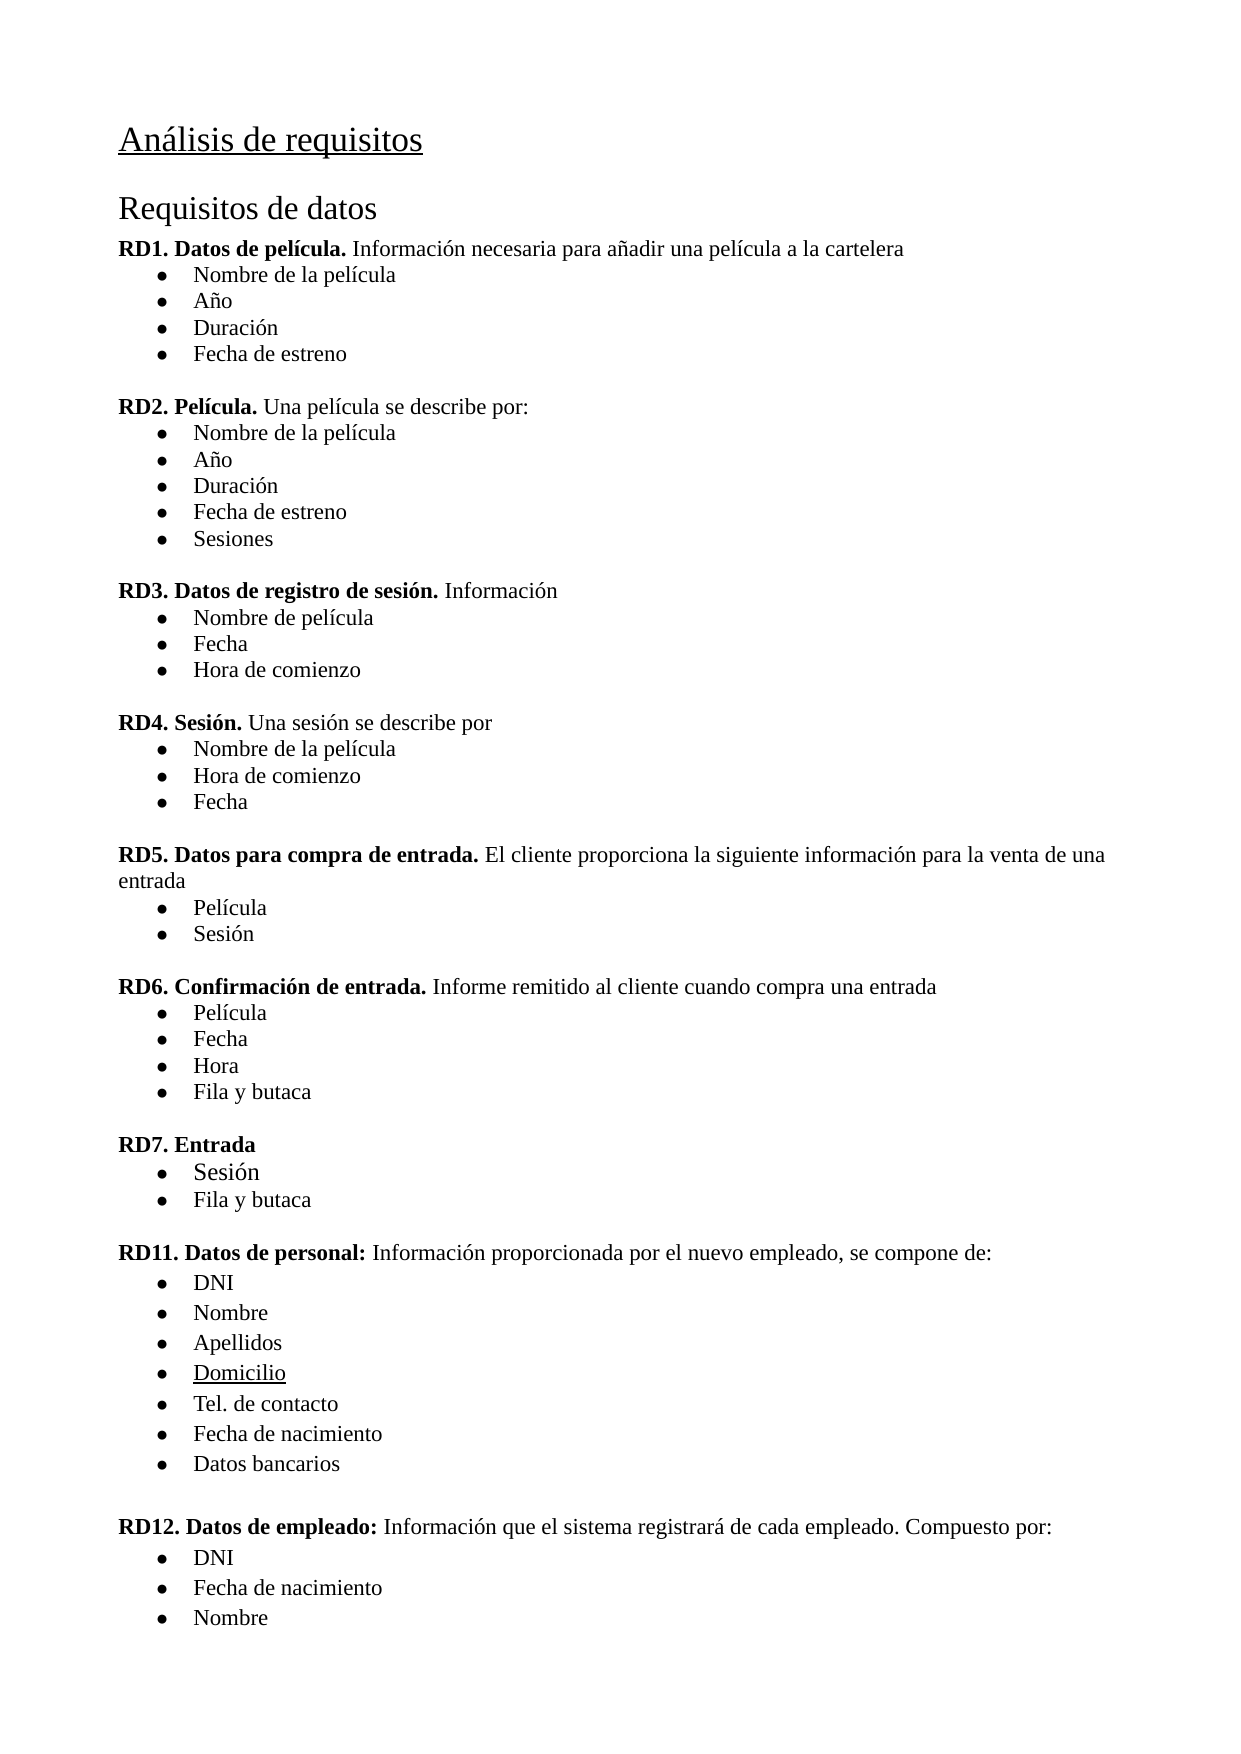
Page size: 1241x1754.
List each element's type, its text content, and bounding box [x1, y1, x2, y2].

list Nombre de la película [156, 736, 1122, 762]
text RD1. Datos de película. Información necesaria para añadir una película a la cartelera [118, 235, 1122, 261]
list Año [156, 446, 1122, 472]
list Año [156, 287, 1122, 314]
list Sesión [156, 1157, 1122, 1186]
text RD2. Película. Una película se describe por: [118, 393, 1122, 419]
subtitle Análisis de requisitos [118, 118, 1122, 159]
list Película [156, 999, 1122, 1025]
list Fecha de estreno [156, 340, 1122, 367]
list Nombre de película [156, 604, 1122, 630]
text RD7. Entrada [118, 1131, 1122, 1157]
list Duración [156, 314, 1122, 340]
text RD6. Confirmación de entrada. Informe remitido al cliente cuando compra una entrada [118, 973, 1122, 999]
list Fila y butaca [156, 1186, 1122, 1212]
text RD12. Datos de empleado: Información que el sistema registrará de cada empleado. Compuesto por: [118, 1513, 1122, 1540]
list Fecha de nacimiento [156, 1574, 1122, 1600]
list Tel. de contacto [156, 1390, 1122, 1416]
text RD5. Datos para compra de entrada. El cliente proporciona la siguiente información para la venta de una entrada [118, 841, 1122, 894]
text RD11. Datos de personal: Información proporcionada por el nuevo empleado, se compone de: [118, 1239, 1122, 1265]
list Película [156, 894, 1122, 920]
list Fecha de estreno [156, 498, 1122, 525]
list Sesión [156, 920, 1122, 946]
list Nombre [156, 1604, 1122, 1630]
list Fila y butaca [156, 1078, 1122, 1104]
list DNI [156, 1543, 1122, 1570]
list Nombre [156, 1299, 1122, 1325]
list Nombre de la película [156, 419, 1122, 446]
text RD3. Datos de registro de sesión. Información [118, 577, 1122, 604]
list Hora de comienzo [156, 656, 1122, 683]
list Hora de comienzo [156, 762, 1122, 788]
list Fecha [156, 630, 1122, 656]
list Domicilio [156, 1359, 1122, 1386]
text RD4. Sesión. Una sesión se describe por [118, 709, 1122, 736]
list Sesiones [156, 525, 1122, 551]
list Duración [156, 472, 1122, 498]
list Hora [156, 1052, 1122, 1078]
list Nombre de la película [156, 261, 1122, 287]
list Apellidos [156, 1329, 1122, 1356]
list DNI [156, 1269, 1122, 1295]
list Fecha [156, 788, 1122, 814]
list Fecha de nacimiento [156, 1420, 1122, 1446]
list Fecha [156, 1025, 1122, 1052]
list Datos bancarios [156, 1450, 1122, 1476]
subtitle Requisitos de datos [118, 188, 1122, 226]
